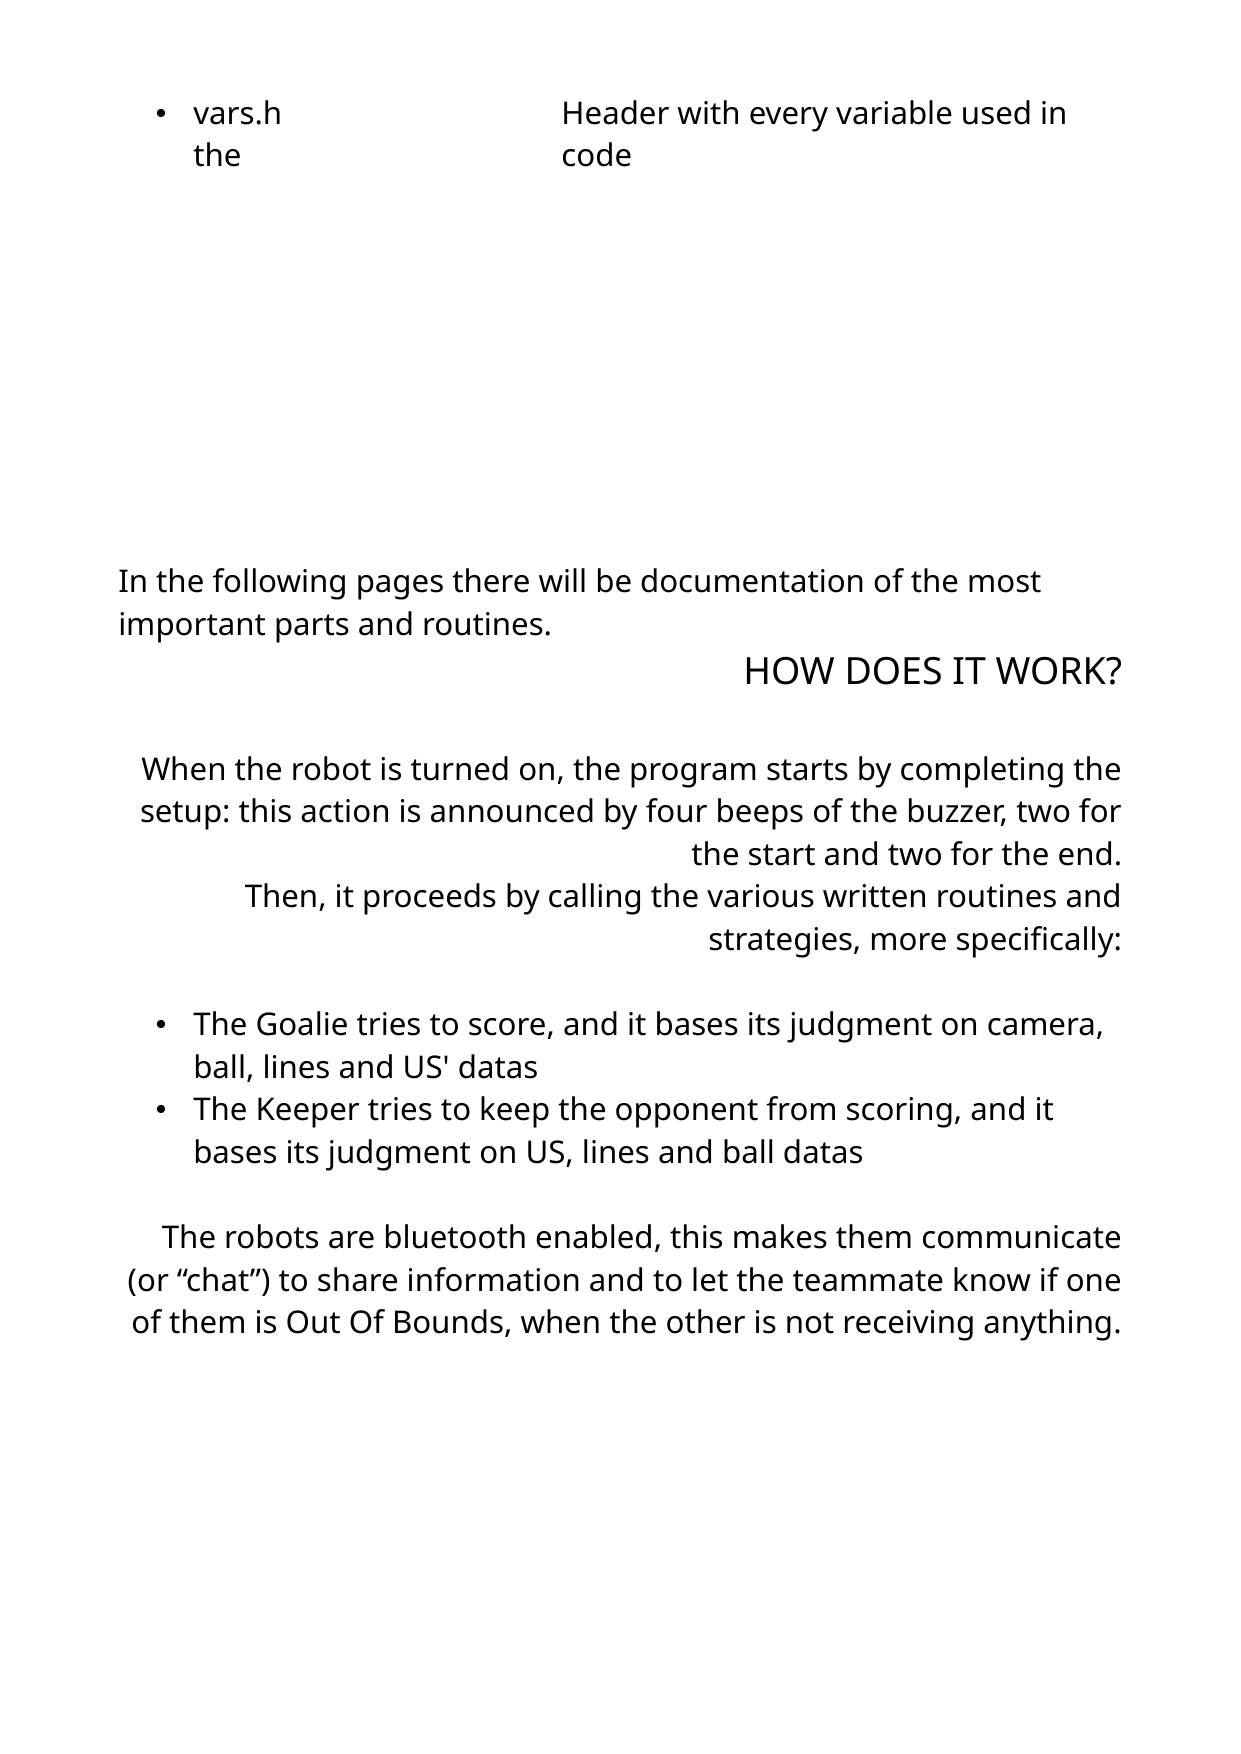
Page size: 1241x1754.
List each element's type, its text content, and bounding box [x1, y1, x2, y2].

text In the following pages there will be documentation of the most important parts and routines. [118, 559, 1122, 644]
list The Goalie tries to score, and it bases its judgment on camera, ball, lines and US' datas [156, 1002, 1122, 1087]
list vars.h Header with every variable used in the code [156, 91, 1122, 176]
text The robots are bluetooth enabled, this makes them communicate (or “chat”) to share information and to let the teammate know if one of them is Out Of Bounds, when the other is not receiving anything. [118, 1215, 1122, 1343]
list The Keeper tries to keep the opponent from scoring, and it bases its judgment on US, lines and ball datas [156, 1087, 1122, 1173]
text When the robot is turned on, the program starts by completing the setup: this action is announced by four beeps of the buzzer, two for the start and two for the end. [118, 747, 1122, 874]
text HOW DOES IT WORK? [118, 644, 1122, 696]
text Then, it proceeds by calling the various written routines and strategies, more specifically: [118, 874, 1122, 959]
